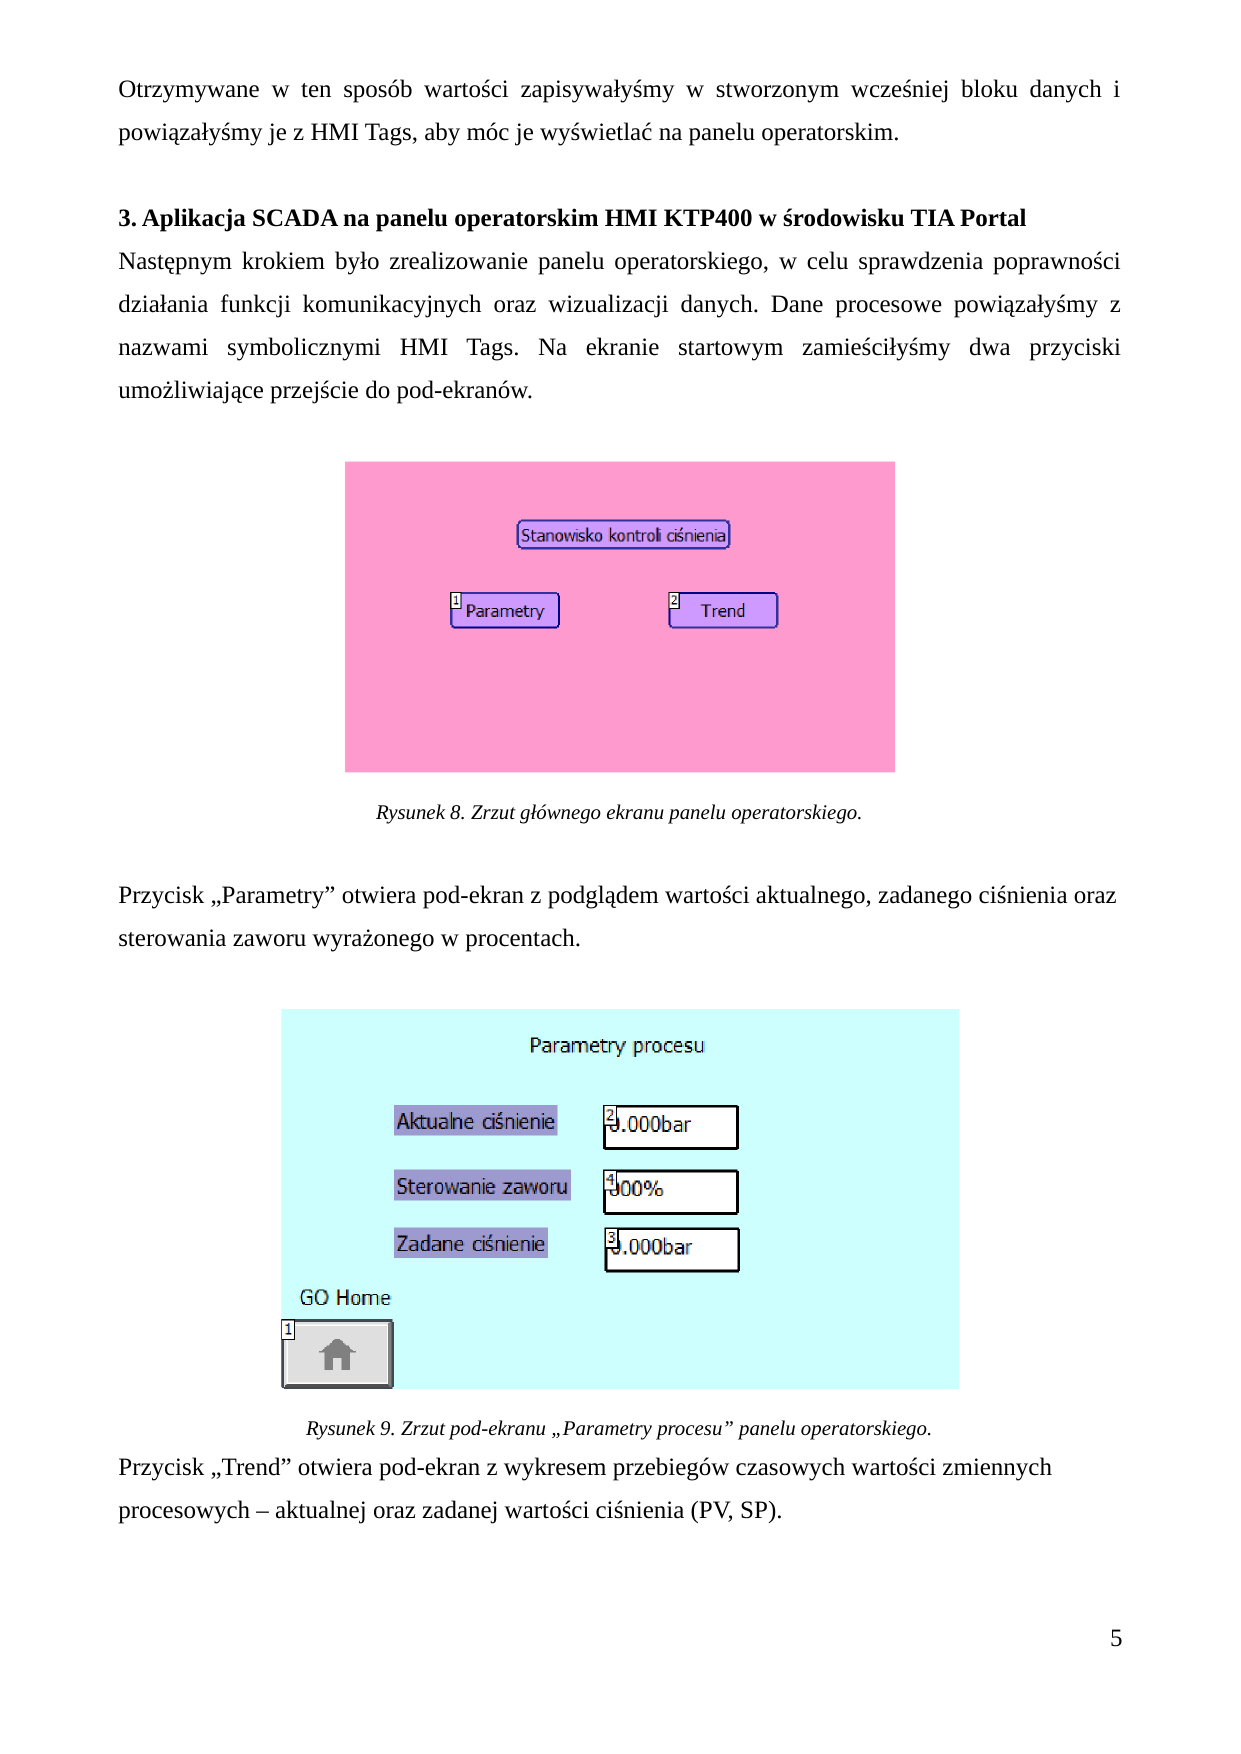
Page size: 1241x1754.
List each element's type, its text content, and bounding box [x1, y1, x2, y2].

text Rysunek 8. Zrzut głównego ekranu panelu operatorskiego. [118, 800, 1122, 824]
text Następnym krokiem było zrealizowanie panelu operatorskiego, w celu sprawdzenia poprawności działania funkcji komunikacyjnych oraz wizualizacji danych. Dane procesowe powiązałyśmy z nazwami symbolicznymi HMI Tags. Na ekranie startowym zamieściłyśmy dwa przyciski umożliwiające przejście do pod-ekranów. [118, 246, 1122, 404]
text Rysunek 9. Zrzut pod-ekranu „Parametry procesu” panelu operatorskiego. [118, 1415, 1122, 1439]
text Przycisk „Trend” otwiera pod-ekran z wykresem przebiegów czasowych wartości zmiennych procesowych – aktualnej oraz zadanej wartości ciśnienia (PV, SP). [118, 1452, 1122, 1524]
text Przycisk „Parametry” otwiera pod-ekran z podglądem wartości aktualnego, zadanego ciśnienia oraz sterowania zaworu wyrażonego w procentach. [118, 880, 1122, 952]
text 3. Aplikacja SCADA na panelu operatorskim HMI KTP400 w środowisku TIA Portal [118, 203, 1122, 232]
text Otrzymywane w ten sposób wartości zapisywałyśmy w stworzonym wcześniej bloku danych i powiązałyśmy je z HMI Tags, aby móc je wyświetlać na panelu operatorskim. [118, 74, 1122, 146]
picture [521, 581, 769, 774]
picture [498, 1076, 804, 1352]
